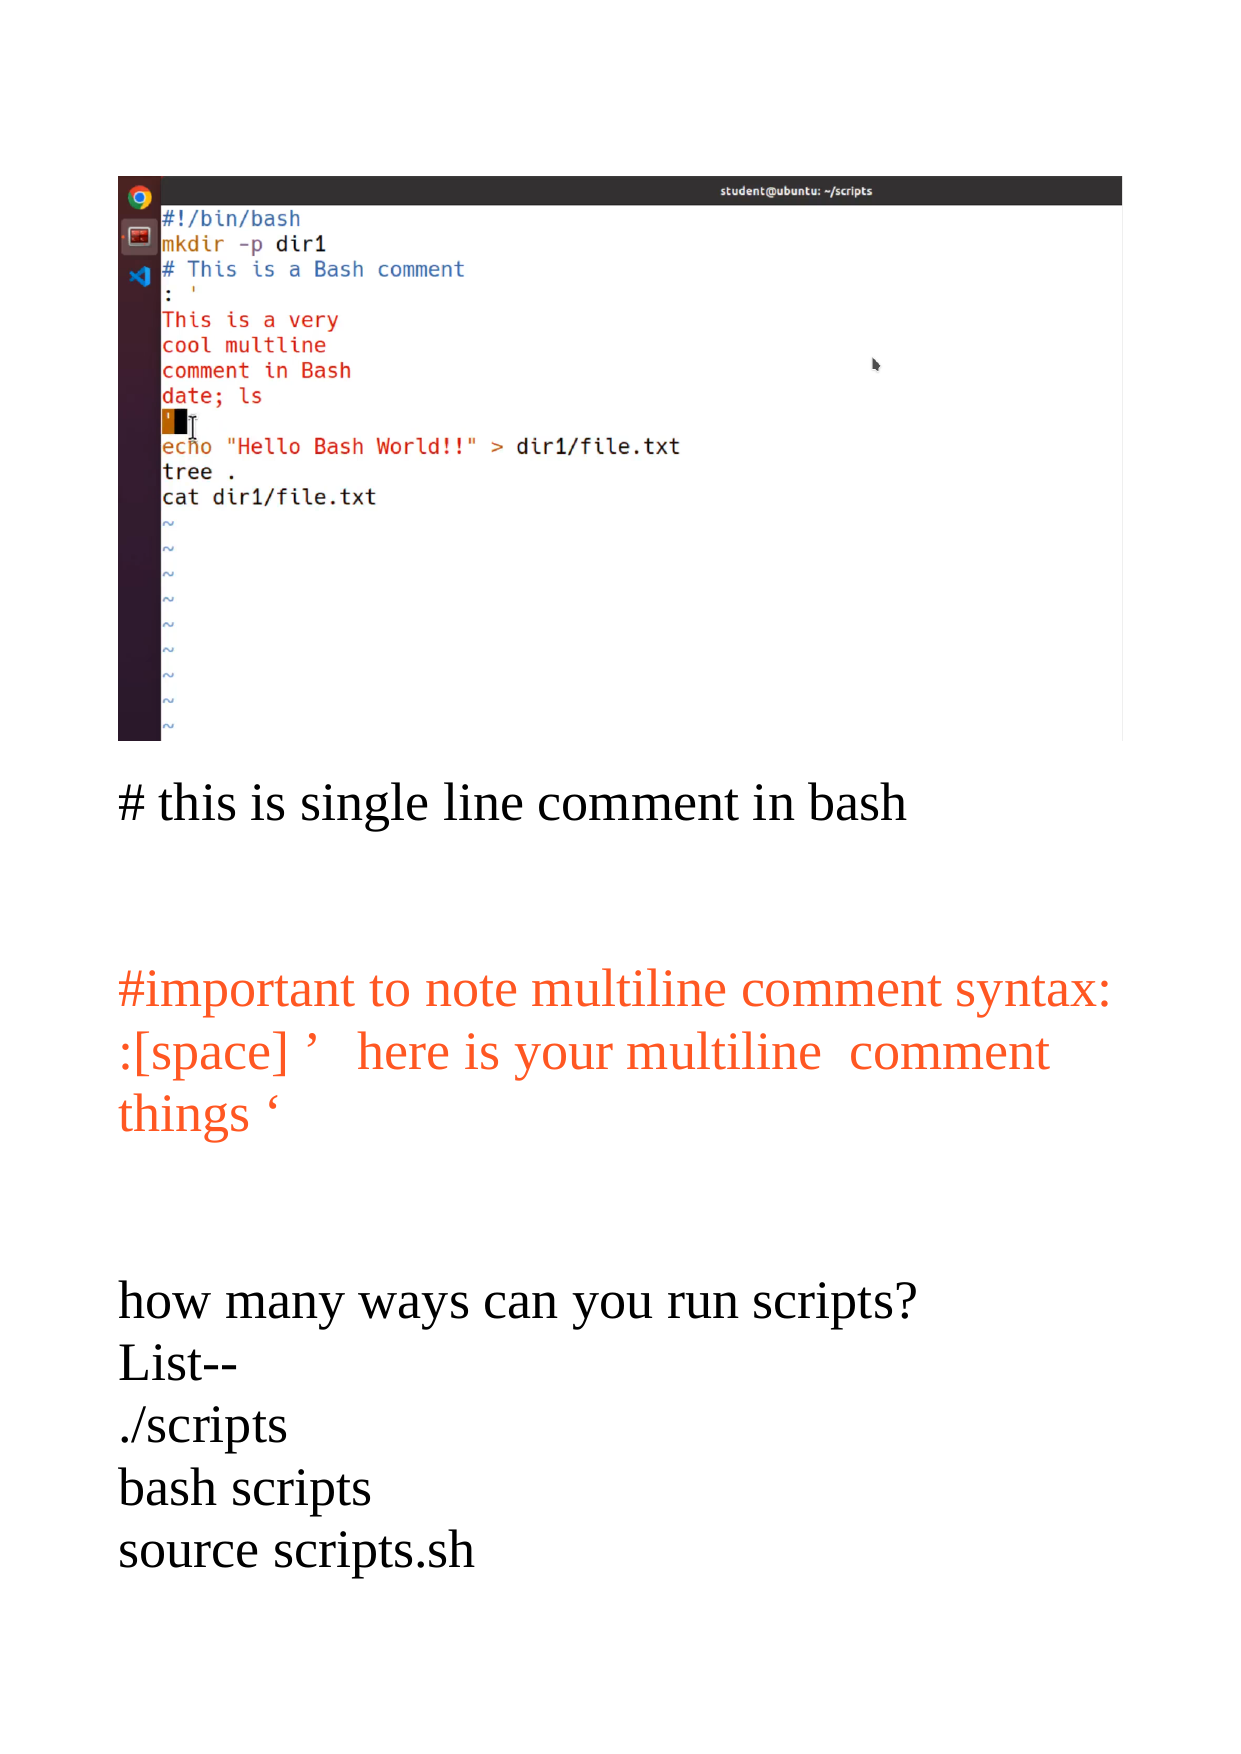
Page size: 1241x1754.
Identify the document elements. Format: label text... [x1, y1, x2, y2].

text ./scripts [118, 1392, 1122, 1455]
text #important to note multiline comment syntax: [118, 956, 1122, 1019]
text :[space] ’ here is your multiline comment things ‘ [118, 1019, 1122, 1143]
text source scripts.sh [118, 1517, 1122, 1579]
text how many ways can you run scripts? [118, 1268, 1122, 1330]
text List-- [118, 1330, 1122, 1392]
text bash scripts [118, 1455, 1122, 1517]
picture [118, 176, 1123, 741]
text # this is single line comment in bash [118, 769, 1122, 832]
